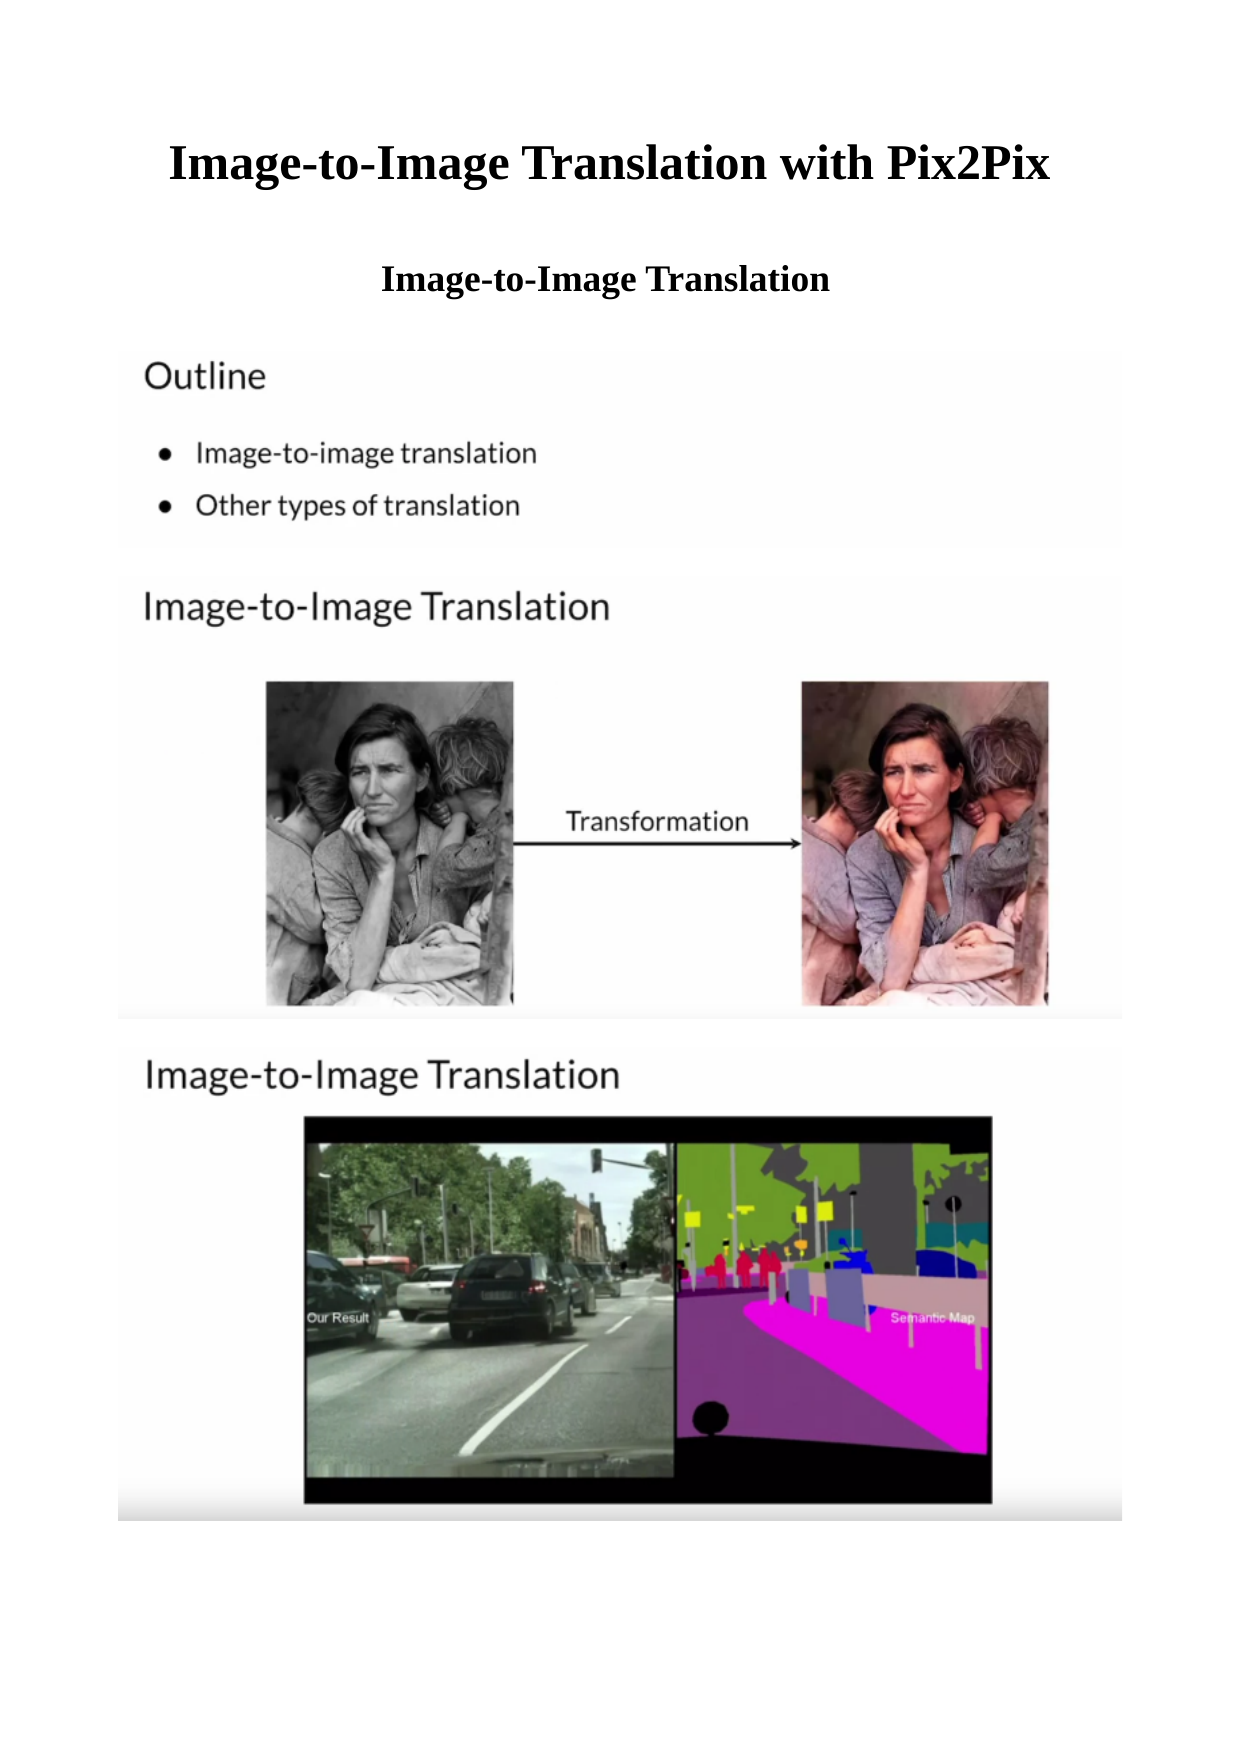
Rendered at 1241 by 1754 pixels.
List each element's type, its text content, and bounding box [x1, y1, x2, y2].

picture [118, 576, 1123, 1019]
picture [118, 351, 1123, 548]
subtitle Image-to-Image Translation [118, 256, 1122, 299]
subtitle Image-to-Image Translation with Pix2Pix [118, 133, 1122, 190]
picture [118, 1047, 1123, 1521]
